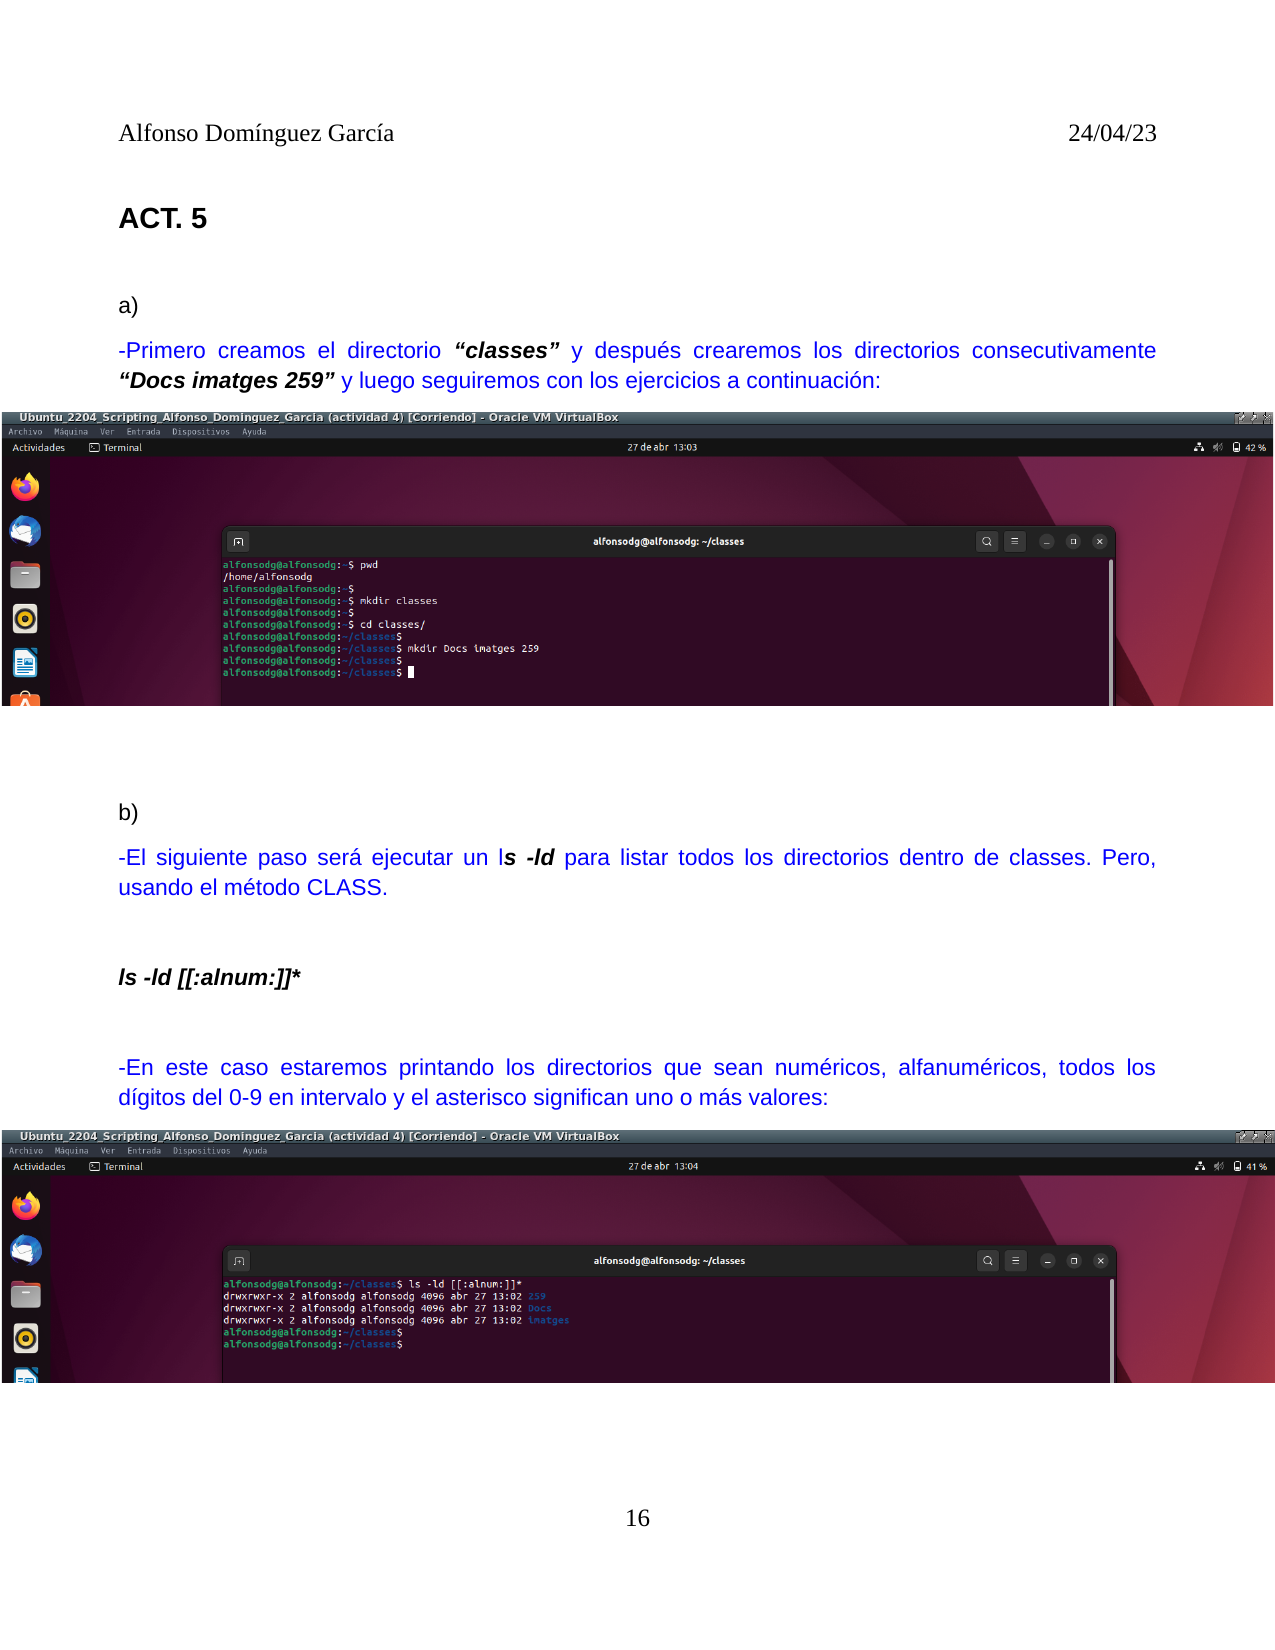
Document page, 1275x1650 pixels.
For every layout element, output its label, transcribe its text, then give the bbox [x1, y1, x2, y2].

text -El siguiente paso será ejecutar un ls -ld para listar todos los directorios dentro de classes. Pero, usando el método CLASS. [118, 844, 1157, 901]
subtitle ACT. 5 [118, 201, 1157, 235]
picture [1, 1130, 1275, 1383]
text -En este caso estaremos printando los directorios que sean numéricos, alfanuméricos, todos los dígitos del 0-9 en intervalo y el asterisco significan uno o más valores: [118, 1053, 1157, 1110]
text -Primero creamos el directorio “classes” y después crearemos los directorios consecutivamente “Docs imatges 259” y luego seguiremos con los ejercicios a continuación: [118, 337, 1157, 393]
text b) [118, 799, 1157, 826]
picture [1, 412, 1274, 706]
text ls -ld [[:alnum:]]* [118, 964, 1157, 990]
text a) [118, 292, 1157, 318]
